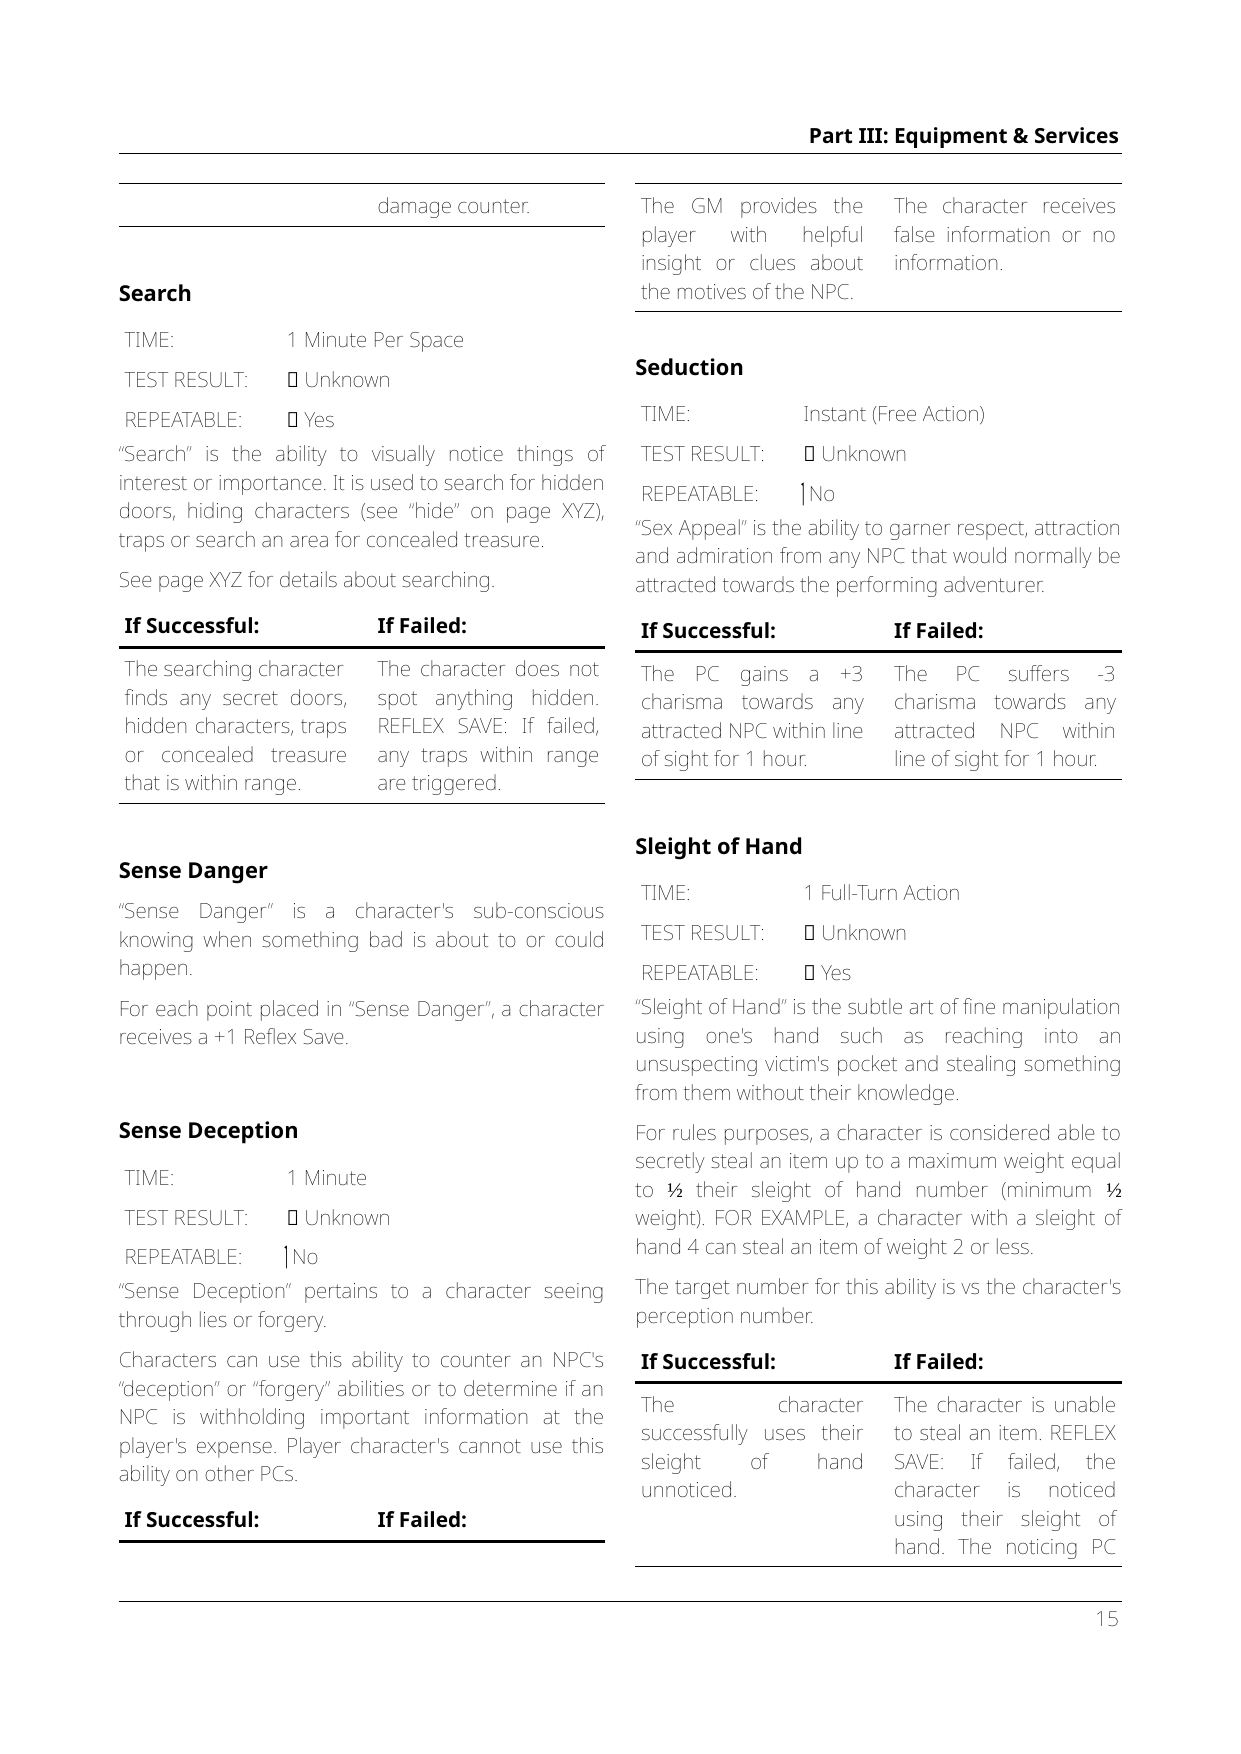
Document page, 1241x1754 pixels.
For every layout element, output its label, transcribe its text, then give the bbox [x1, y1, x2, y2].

text Search [118, 278, 605, 308]
table_header TIME: [635, 873, 797, 913]
table_cell REPEATABLE: [119, 1237, 281, 1277]
table_cell  Unknown [281, 1197, 605, 1237]
table_header If Failed: [888, 1341, 1122, 1381]
text See page XYZ for details about searching. [118, 565, 605, 594]
table_header TIME: [119, 320, 281, 360]
table_cell TEST RESULT: [635, 913, 797, 952]
table_cell TEST RESULT: [119, 1197, 281, 1237]
table_header 1 Minute Per Space [281, 320, 605, 360]
text “Sex Appeal” is the ability to garner respect, attraction and admiration from any NPC that would normally be attracted towards the performing adventurer. [635, 513, 1122, 598]
table_cell damage counter. [372, 184, 605, 226]
table_header [869, 610, 888, 650]
table_cell The character receives false information or no information. [888, 184, 1122, 311]
table_cell The character does not spot anything hidden. REFLEX SAVE: If failed, any traps within range are triggered. [372, 649, 605, 802]
text The target number for this ability is vs the character's perception number. [635, 1272, 1122, 1329]
table_cell TEST RESULT: [119, 360, 281, 400]
table_header 1 Minute [281, 1157, 605, 1197]
table_header [353, 606, 372, 646]
table_header If Successful: [635, 610, 869, 650]
text Seduction [635, 351, 1122, 381]
table_cell  Yes [797, 953, 1122, 992]
text Sense Danger [118, 855, 605, 885]
table_cell REPEATABLE: [635, 473, 797, 513]
table_header If Successful: [119, 606, 353, 646]
table_header If Failed: [372, 606, 605, 646]
table_header 1 Full-Turn Action [797, 873, 1122, 913]
table_cell REPEATABLE: [119, 400, 281, 439]
text “Sense Danger” is a character's sub-conscious knowing when something bad is about to or could happen. [118, 897, 605, 982]
text “Search” is the ability to visually notice things of interest or importance. It is used to search for hidden doors, hiding characters (see “hide” on page XYZ), traps or search an area for concealed treasure. [118, 439, 605, 553]
table_cell  No [281, 1237, 605, 1277]
text Characters can use this ability to counter an NPC's “deception” or “forgery” abilities or to determine if an NPC is withholding important information at the player's expense. Player character's cannot use this ability on other PCs. [118, 1346, 605, 1488]
table_cell [353, 184, 372, 226]
table_cell REPEATABLE: [635, 953, 797, 992]
table_cell  Yes [281, 400, 605, 439]
table_cell  Unknown [797, 913, 1122, 952]
table_cell The PC suffers -3 charisma towards any attracted NPC within line of sight for 1 hour. [888, 653, 1122, 778]
table_cell  Unknown [797, 433, 1122, 473]
table_cell The character is unable to steal an item. REFLEX SAVE: If failed, the character is noticed using their sleight of hand. The noticing PC [888, 1384, 1122, 1566]
table_cell  Unknown [281, 360, 605, 400]
table_header [869, 1341, 888, 1381]
table_cell The searching character finds any secret doors, hidden characters, traps or concealed treasure that is within range. [119, 649, 353, 802]
table_cell  No [797, 473, 1122, 513]
table_cell [869, 1384, 888, 1566]
text Sense Deception [118, 1115, 605, 1145]
table_cell TEST RESULT: [635, 433, 797, 473]
table_header If Successful: [635, 1341, 869, 1381]
text Sleight of Hand [635, 831, 1122, 861]
table_header [353, 1500, 372, 1539]
table_cell [353, 649, 372, 802]
table_cell The character successfully uses their sleight of hand unnoticed. [635, 1384, 869, 1566]
text For rules purposes, a character is considered able to secretly steal an item up to a maximum weight equal to ½ their sleight of hand number (minimum ½ weight). FOR EXAMPLE, a character with a sleight of hand 4 can steal an item of weight 2 or less. [635, 1118, 1122, 1260]
text “Sense Deception” pertains to a character seeing through lies or forgery. [118, 1277, 605, 1333]
table_header TIME: [635, 393, 797, 433]
table_cell [119, 184, 353, 226]
table_header If Successful: [119, 1500, 353, 1539]
table_header If Failed: [888, 610, 1122, 650]
table_cell [869, 184, 888, 311]
table_header If Failed: [372, 1500, 605, 1539]
text “Sleight of Hand” is the subtle art of fine manipulation using one's hand such as reaching into an unsuspecting victim's pocket and stealing something from them without their knowledge. [635, 992, 1122, 1106]
table_cell [869, 653, 888, 778]
table_cell The PC gains a +3 charisma towards any attracted NPC within line of sight for 1 hour. [635, 653, 869, 778]
table_header TIME: [119, 1157, 281, 1197]
table_header Instant (Free Action) [797, 393, 1122, 433]
table_cell The GM provides the player with helpful insight or clues about the motives of the NPC. [635, 184, 869, 311]
text For each point placed in “Sense Danger”, a character receives a +1 Reflex Save. [118, 994, 605, 1051]
